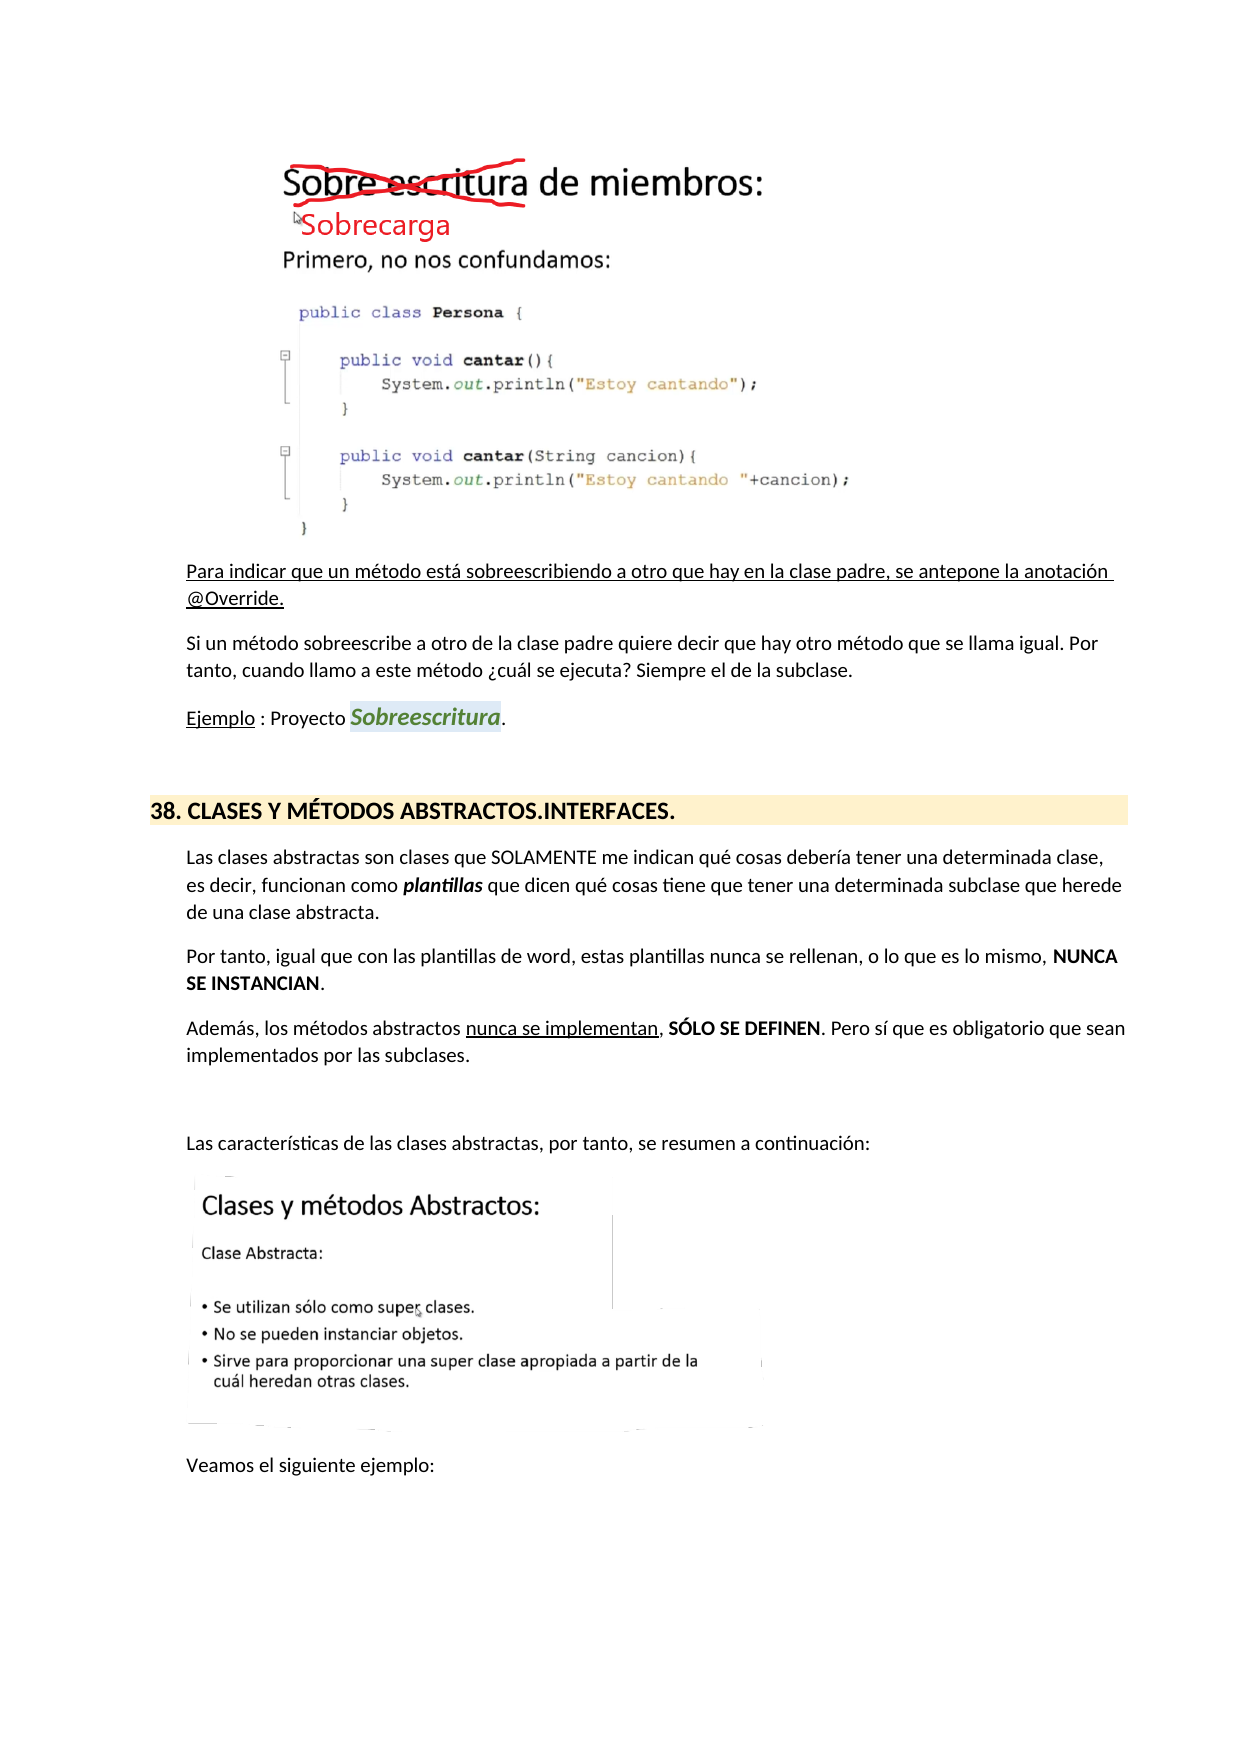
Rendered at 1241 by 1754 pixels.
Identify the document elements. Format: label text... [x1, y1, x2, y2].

text Veamos el siguiente ejemplo: [186, 1174, 1128, 1478]
text Las características de las clases abstractas, por tanto, se resumen a continuación: [186, 1130, 1128, 1156]
text Si un método sobreescribe a otro de la clase padre quiere decir que hay otro método que se llama igual. Por tanto, cuando llamo a este método ¿cuál se ejecuta? Siempre el de la subclase. [186, 630, 1128, 682]
picture [186, 1174, 764, 1432]
list CLASES Y MÉTODOS ABSTRACTOS.INTERFACES. [150, 795, 1128, 825]
text Ejemplo : Proyecto Sobreescritura. [186, 701, 1128, 732]
text Las clases abstractas son clases que SOLAMENTE me indican qué cosas debería tener una determinada clase, es decir, funcionan como plantillas que dicen qué cosas tiene que tener una determinada subclase que herede de una clase abstracta. [186, 844, 1128, 924]
text Para indicar que un método está sobreescribiendo a otro que hay en la clase padre, se antepone la anotación @Override. [186, 558, 1128, 611]
text Por tanto, igual que con las plantillas de word, estas plantillas nunca se rellenan, o lo que es lo mismo, NUNCA SE INSTANCIAN. [186, 943, 1128, 996]
text Además, los métodos abstractos nunca se implementan, SÓLO SE DEFINEN. Pero sí que es obligatorio que sean implementados por las subclases. [186, 1015, 1128, 1067]
picture [260, 150, 880, 540]
